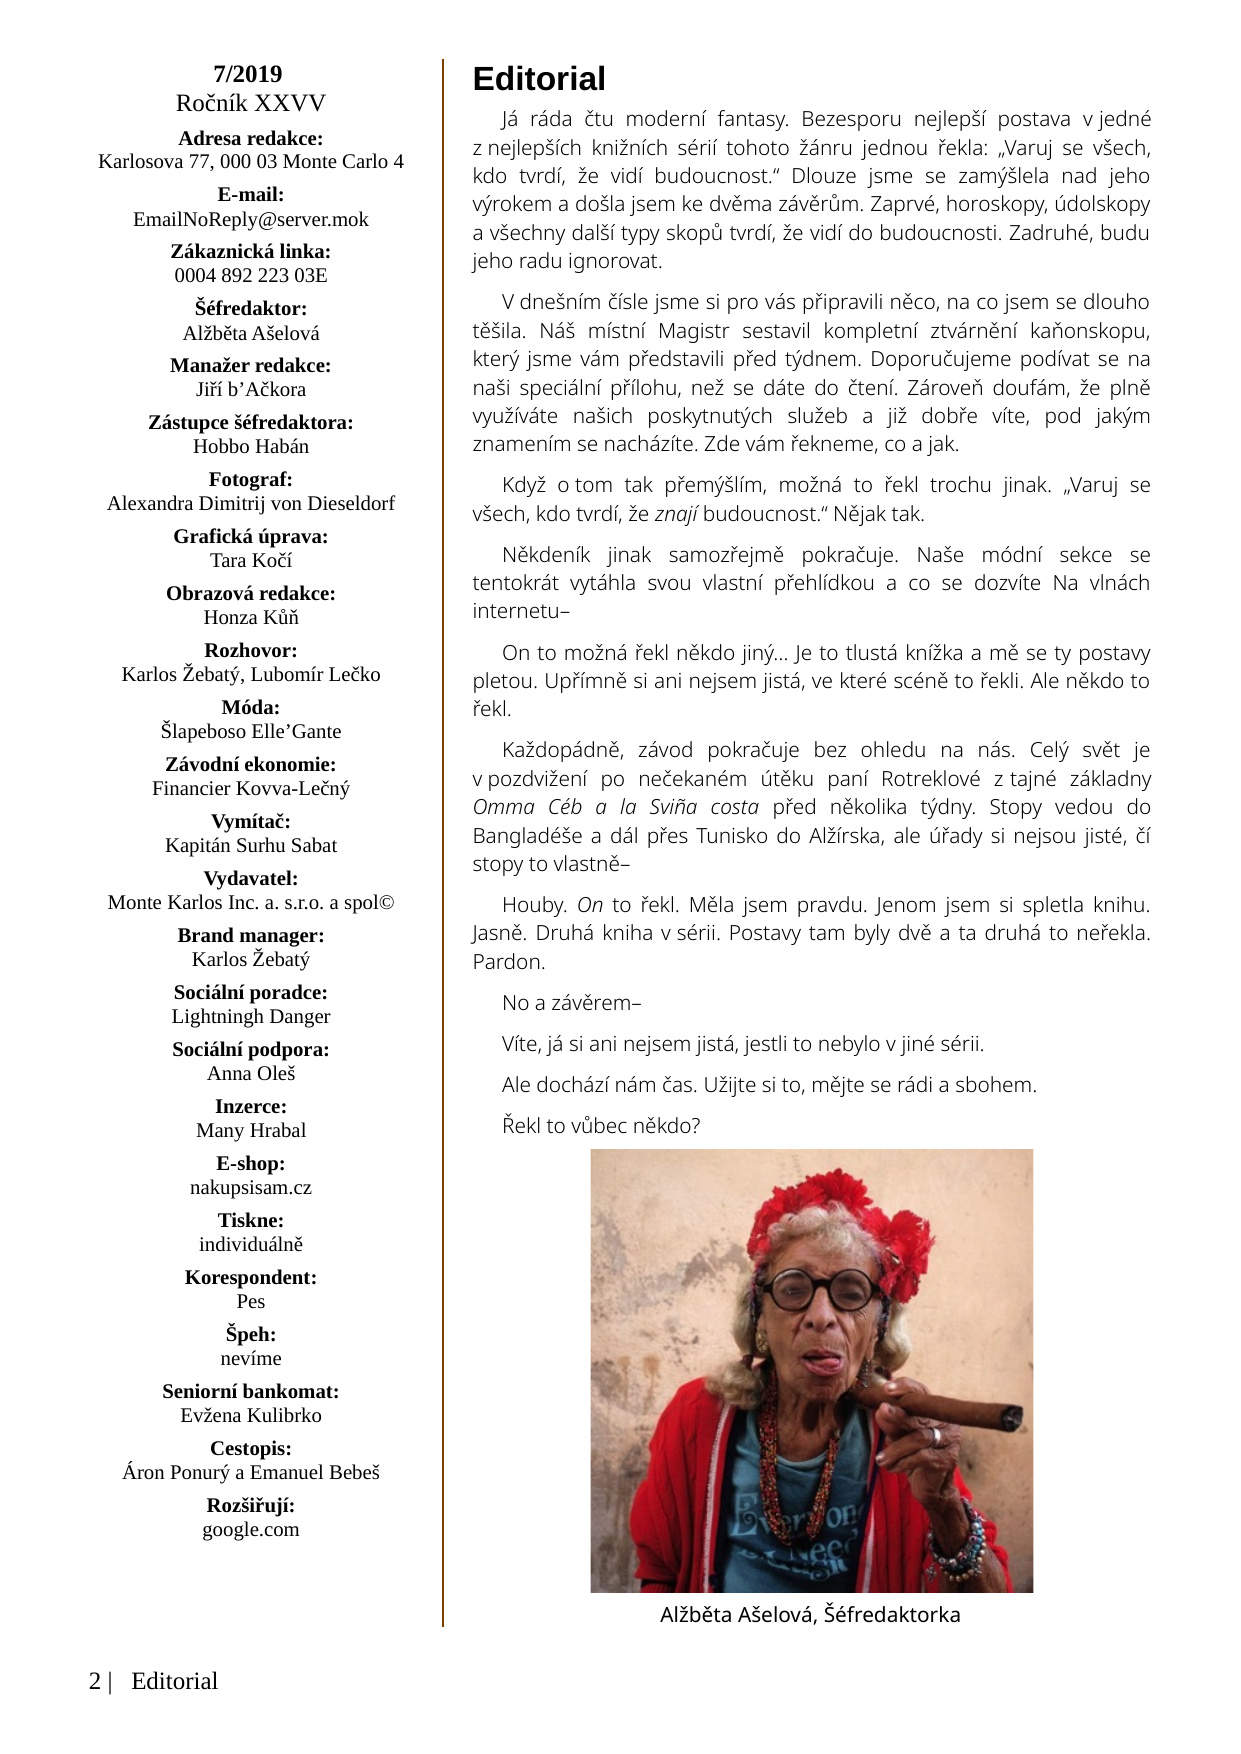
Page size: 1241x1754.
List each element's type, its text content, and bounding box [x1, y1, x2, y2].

text Vymítač: Kapitán Surhu Sabat [88, 809, 413, 857]
text Obrazová redakce: Honza Kůň [88, 581, 413, 629]
text V dnešním čísle jsme si pro vás připravili něco, na co jsem se dlouho těšila. Náš místní Magistr sestavil kompletní ztvárnění kaňonskopu, který jsme vám představili před týdnem. Doporučujeme podívat se na naši speciální přílohu, než se dáte do čtení. Zároveň doufám, že plně využíváte našich poskytnutých služeb a již dobře víte, pod jakým znamením se nacházíte. Zde vám řekneme, co a jak. [472, 287, 1152, 458]
text Fotograf: Alexandra Dimitrij von Dieseldorf [88, 467, 413, 515]
text Móda: Šlapeboso Elle’Gante [88, 695, 413, 743]
text Řekl to vůbec někdo? [472, 1111, 1152, 1139]
text Grafická úprava: Tara Kočí [88, 524, 413, 572]
text Rozhovor: Karlos Žebatý, Lubomír Lečko [88, 638, 413, 686]
text Závodní ekonomie: Financier Kovva-Lečný [88, 752, 413, 800]
text Víte, já si ani nejsem jistá, jestli to nebylo v jiné sérii. [472, 1029, 1152, 1057]
text Někdeník jinak samozřejmě pokračuje. Naše módní sekce se tentokrát vytáhla svou vlastní přehlídkou a co se dozvíte Na vlnách internetu– [472, 540, 1152, 625]
text Korespondent: Pes [88, 1265, 413, 1313]
text Adresa redakce: Karlosova 77, 000 03 Monte Carlo 4 [88, 125, 413, 173]
text Já ráda čtu moderní fantasy. Bezesporu nejlepší postava v jedné z nejlepších knižních sérií tohoto žánru jednou řekla: „Varuj se všech, kdo tvrdí, že vidí budoucnost.“ Dlouze jsme se zamýšlela nad jeho výrokem a došla jsem ke dvěma závěrům. Zaprvé, horoskopy, údolskopy a všechny další typy skopů tvrdí, že vidí do budoucnosti. Zadruhé, budu jeho radu ignorovat. [472, 104, 1152, 275]
text Brand manager: Karlos Žebatý [88, 923, 413, 971]
text Manažer redakce: Jiří b’Ačkora [88, 353, 413, 401]
subtitle Editorial [472, 59, 1152, 98]
text Seniorní bankomat: Evžena Kulibrko [88, 1379, 413, 1427]
text 7/2019 Ročník XXVV [88, 59, 413, 117]
text Houby. On to řekl. Měla jsem pravdu. Jenom jsem si spletla knihu. Jasně. Druhá kniha v sérii. Postavy tam byly dvě a ta druhá to neřekla. Pardon. [472, 890, 1152, 975]
text E-shop: nakupsisam.cz [88, 1151, 413, 1199]
text E-mail: EmailNoReply@server.mok [88, 182, 413, 231]
text Sociální podpora: Anna Oleš [88, 1037, 413, 1085]
text Inzerce: Many Hrabal [88, 1094, 413, 1142]
text On to možná řekl někdo jiný… Je to tlustá knížka a mě se ty postavy pletou. Upřímně si ani nejsem jistá, ve které scéně to řekli. Ale někdo to řekl. [472, 638, 1152, 723]
text Zástupce šéfredaktora: Hobbo Habán [88, 410, 413, 458]
text Šéfredaktor: Alžběta Ašelová [88, 296, 413, 344]
text Tiskne: individuálně [88, 1208, 413, 1256]
text Každopádně, závod pokračuje bez ohledu na nás. Celý svět je v pozdvižení po nečekaném útěku paní Rotreklové z tajné základny Omma Céb a la Sviña costa před několika týdny. Stopy vedou do Bangladéše a dál přes Tunisko do Alžírska, ale úřady si nejsou jisté, čí stopy to vlastně– [472, 735, 1152, 878]
text No a závěrem– [472, 988, 1152, 1016]
text Když o tom tak přemýšlím, možná to řekl trochu jinak. „Varuj se všech, kdo tvrdí, že znají budoucnost.“ Nějak tak. [472, 470, 1152, 527]
text Vydavatel: Monte Karlos Inc. a. s.r.o. a spol© [88, 866, 413, 914]
picture [590, 1149, 1034, 1593]
text Špeh: nevíme [88, 1322, 413, 1370]
text Sociální poradce: Lightningh Danger [88, 980, 413, 1028]
text Ale dochází nám čas. Užijte si to, mějte se rádi a sbohem. [472, 1070, 1152, 1098]
text Zákaznická linka: 0004 892 223 03E [88, 239, 413, 287]
text Cestopis: Áron Ponurý a Emanuel Bebeš [88, 1436, 413, 1484]
text Rozšiřují: google.com [88, 1493, 413, 1541]
